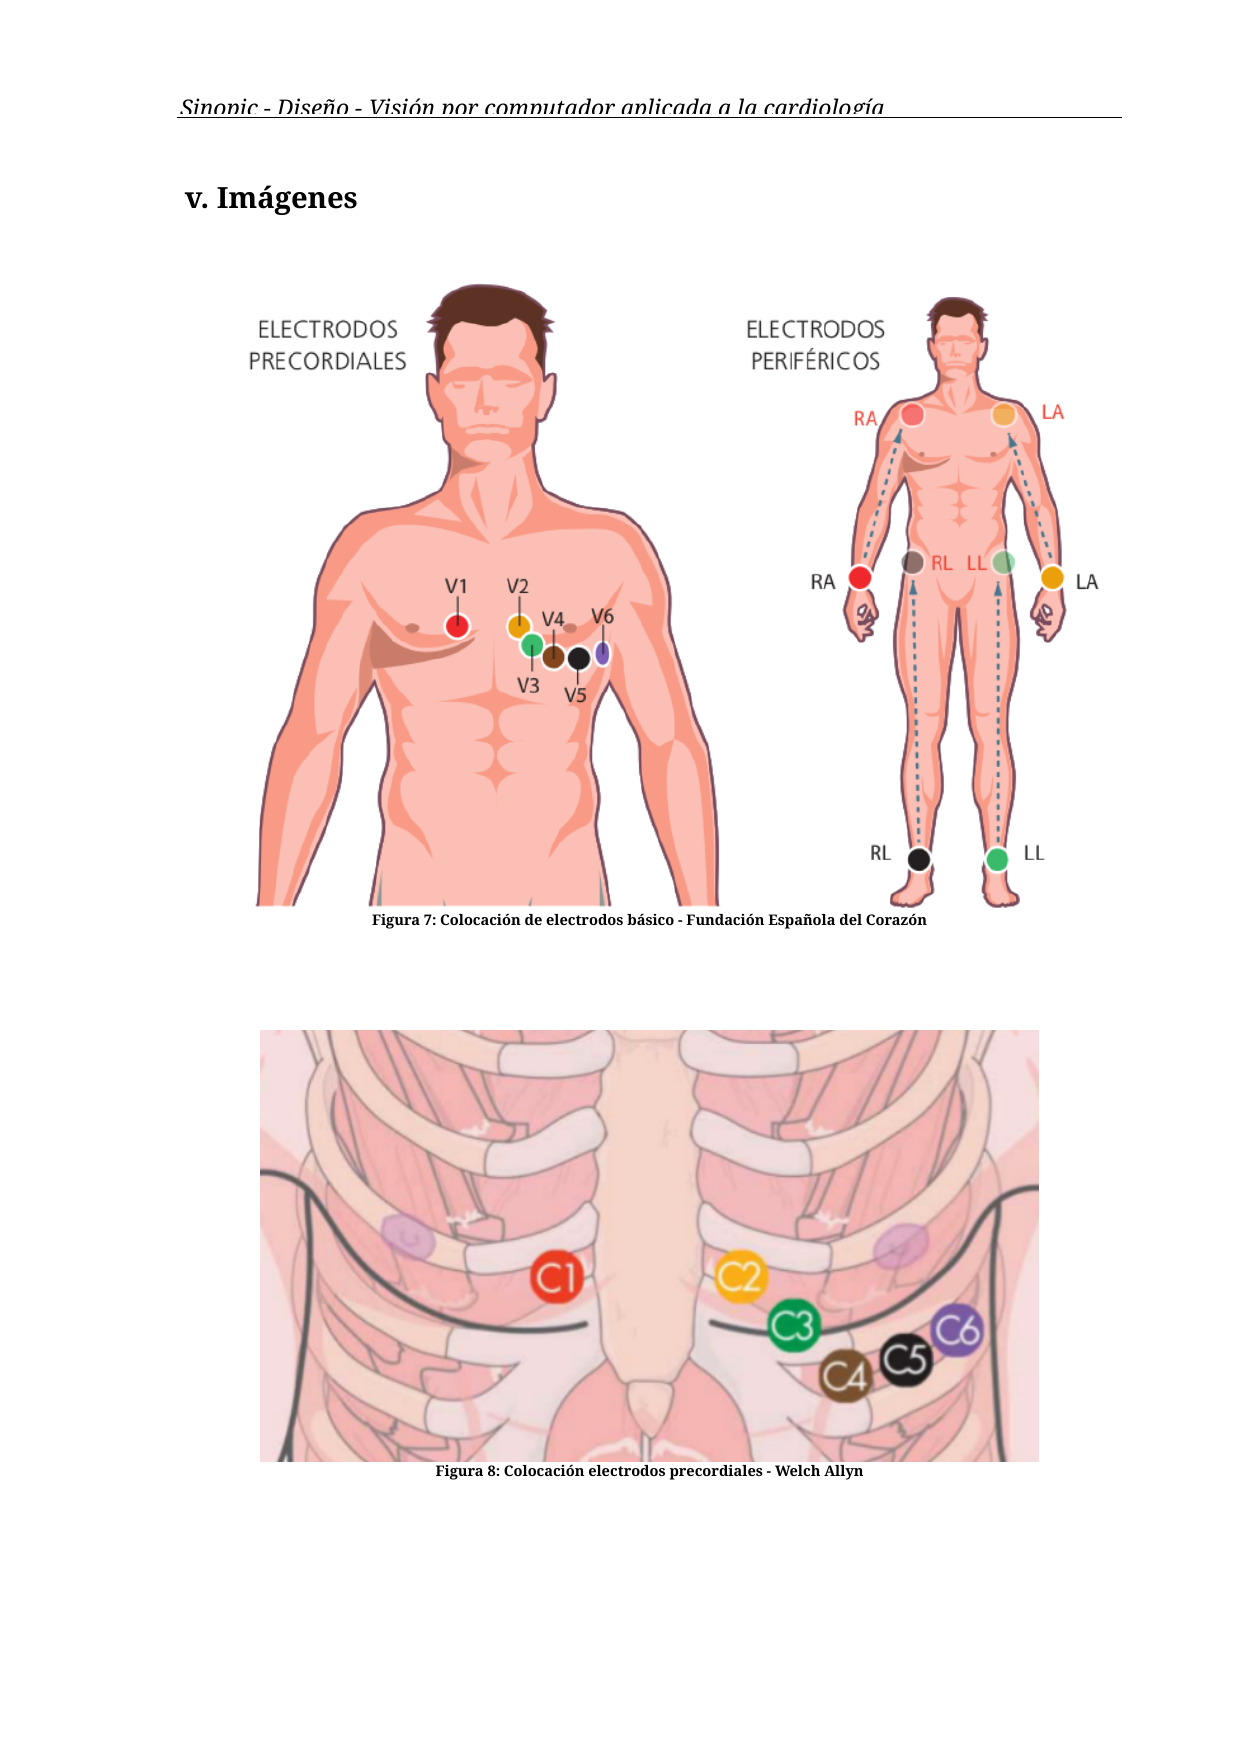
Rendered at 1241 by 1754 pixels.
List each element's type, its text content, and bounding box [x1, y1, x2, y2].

text Figura 7: Colocación de electrodos básico - Fundación Española del Corazón [177, 910, 1122, 930]
list Imágenes [177, 177, 1122, 217]
text Figura 8: Colocación electrodos precordiales - Welch Allyn [260, 1462, 1039, 1481]
picture [177, 241, 1123, 910]
picture [260, 1030, 1039, 1462]
